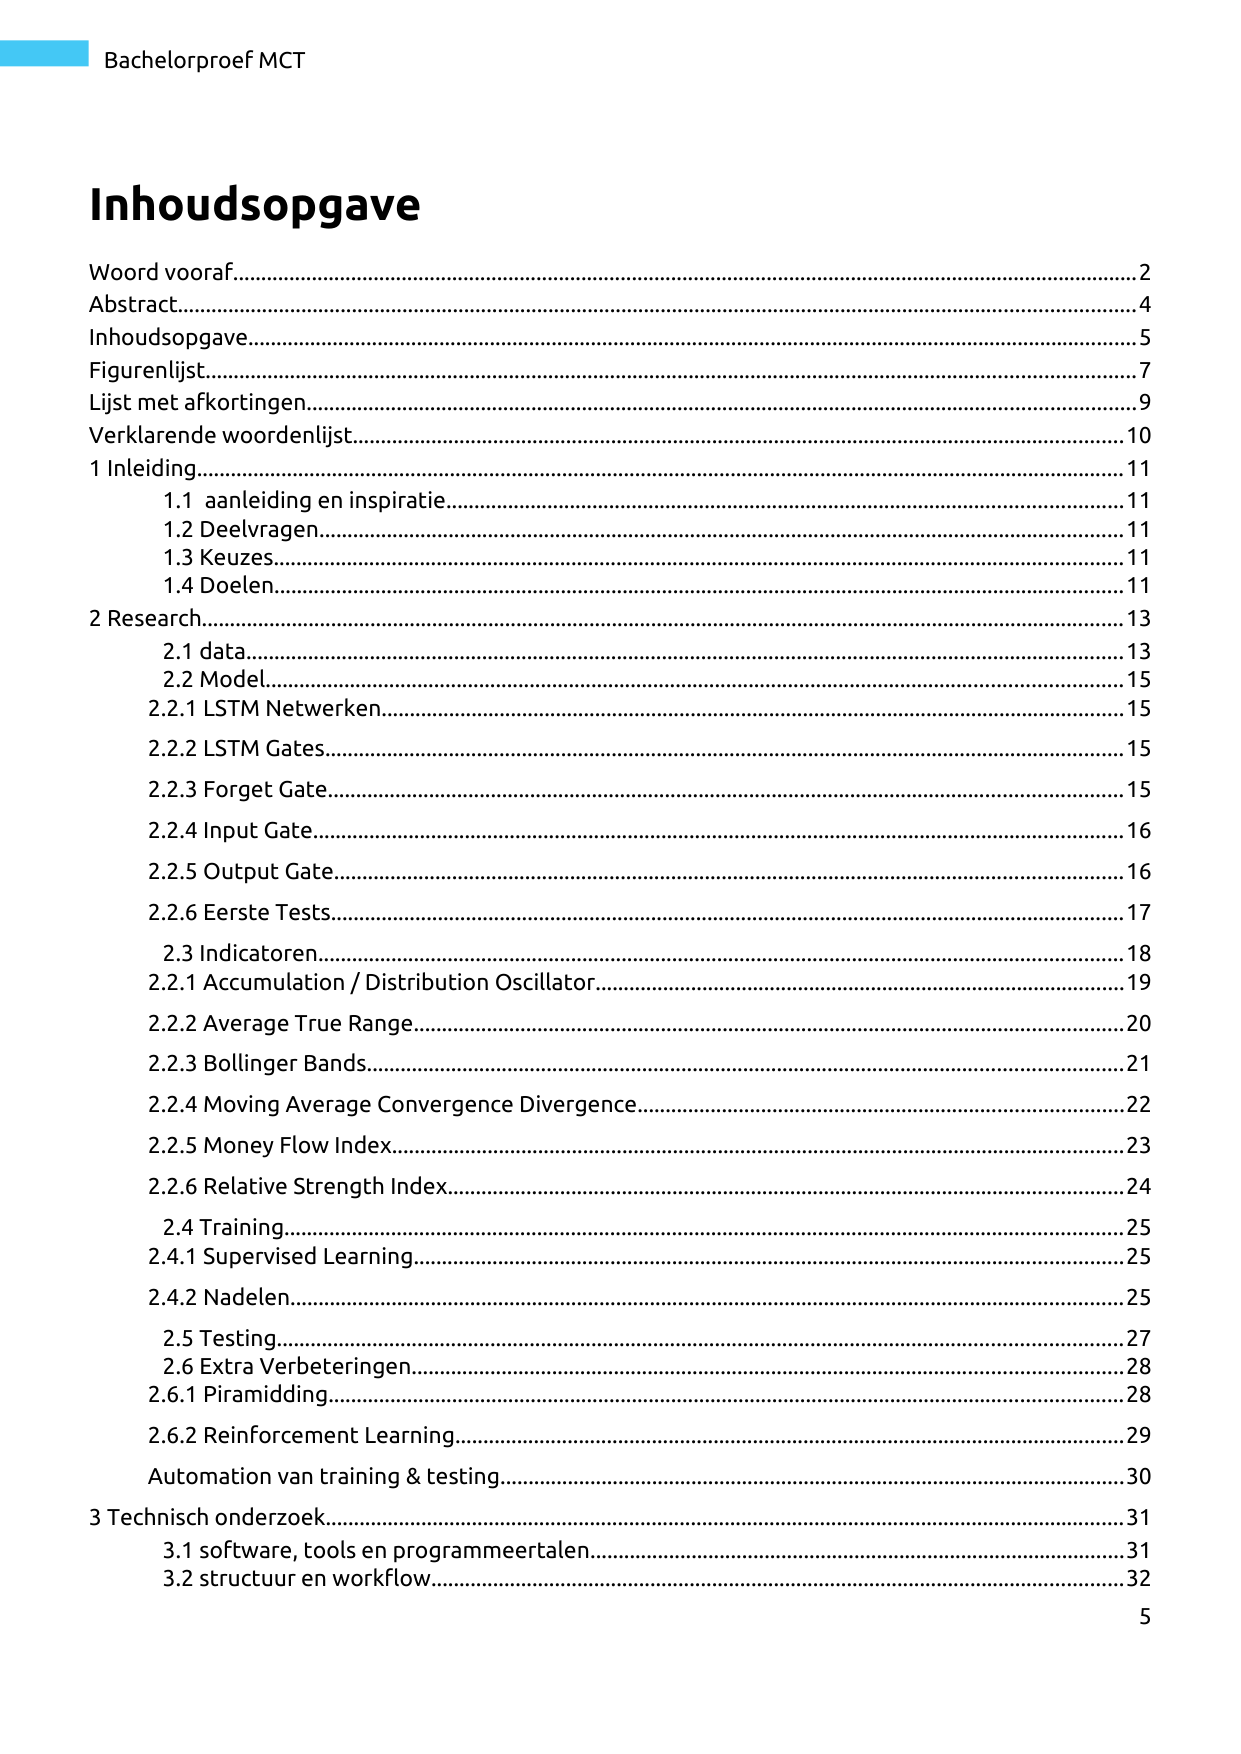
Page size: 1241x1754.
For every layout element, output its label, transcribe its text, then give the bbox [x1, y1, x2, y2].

text 2.4 Training 25 [162, 1214, 1152, 1240]
text 2 Research 13 [89, 604, 1152, 631]
text Automation van training & testing 30 [148, 1463, 1152, 1489]
text 2.2.4 Input Gate 16 [148, 817, 1152, 843]
text 3.1 software, tools en programmeertalen 31 [162, 1536, 1152, 1563]
text 2.2.5 Output Gate 16 [148, 858, 1152, 884]
text 2.2.3 Forget Gate 15 [148, 776, 1152, 802]
text 2.2.1 Accumulation / Distribution Oscillator 19 [148, 968, 1152, 994]
text 1 Inleiding 11 [89, 454, 1152, 480]
text 2.6 Extra Verbeteringen 28 [162, 1352, 1152, 1379]
text 2.4.2 Nadelen 25 [148, 1283, 1152, 1309]
text 1.1 aanleiding en inspiratie 11 [162, 487, 1152, 513]
text 2.2.1 LSTM Netwerken 15 [148, 694, 1152, 720]
text 2.2.6 Eerste Tests 17 [148, 899, 1152, 925]
text 2.5 Testing 27 [162, 1324, 1152, 1350]
text 2.2.3 Bollinger Bands 21 [148, 1050, 1152, 1076]
text 2.2.2 LSTM Gates 15 [148, 735, 1152, 761]
text 2.1 data 13 [162, 637, 1152, 663]
text 2.2 Model 15 [162, 666, 1152, 692]
text 2.2.6 Relative Strength Index 24 [148, 1173, 1152, 1199]
text 2.2.4 Moving Average Convergence Divergence 22 [148, 1091, 1152, 1117]
text 3 Technisch onderzoek 31 [89, 1504, 1152, 1530]
text 1.3 Keuzes 11 [162, 543, 1152, 570]
text Inhoudsopgave 5 [89, 323, 1152, 350]
text Woord vooraf 2 [89, 258, 1152, 285]
text Verklarende woordenlijst 10 [89, 421, 1152, 448]
text Figurenlijst 7 [89, 356, 1152, 382]
text 2.6.1 Piramidding 28 [148, 1381, 1152, 1407]
text 2.6.2 Reinforcement Learning 29 [148, 1422, 1152, 1448]
text Lijst met afkortingen 9 [89, 389, 1152, 415]
text 1.4 Doelen 11 [162, 572, 1152, 598]
text 2.2.2 Average True Range 20 [148, 1009, 1152, 1035]
text 1.2 Deelvragen 11 [162, 515, 1152, 541]
text 2.2.5 Money Flow Index 23 [148, 1132, 1152, 1158]
text 2.3 Indicatoren 18 [162, 939, 1152, 966]
text 2.4.1 Supervised Learning 25 [148, 1242, 1152, 1268]
subtitle Inhoudsopgave [89, 177, 1152, 229]
text 3.2 structuur en workflow 32 [162, 1565, 1152, 1591]
text Abstract 4 [89, 291, 1152, 317]
